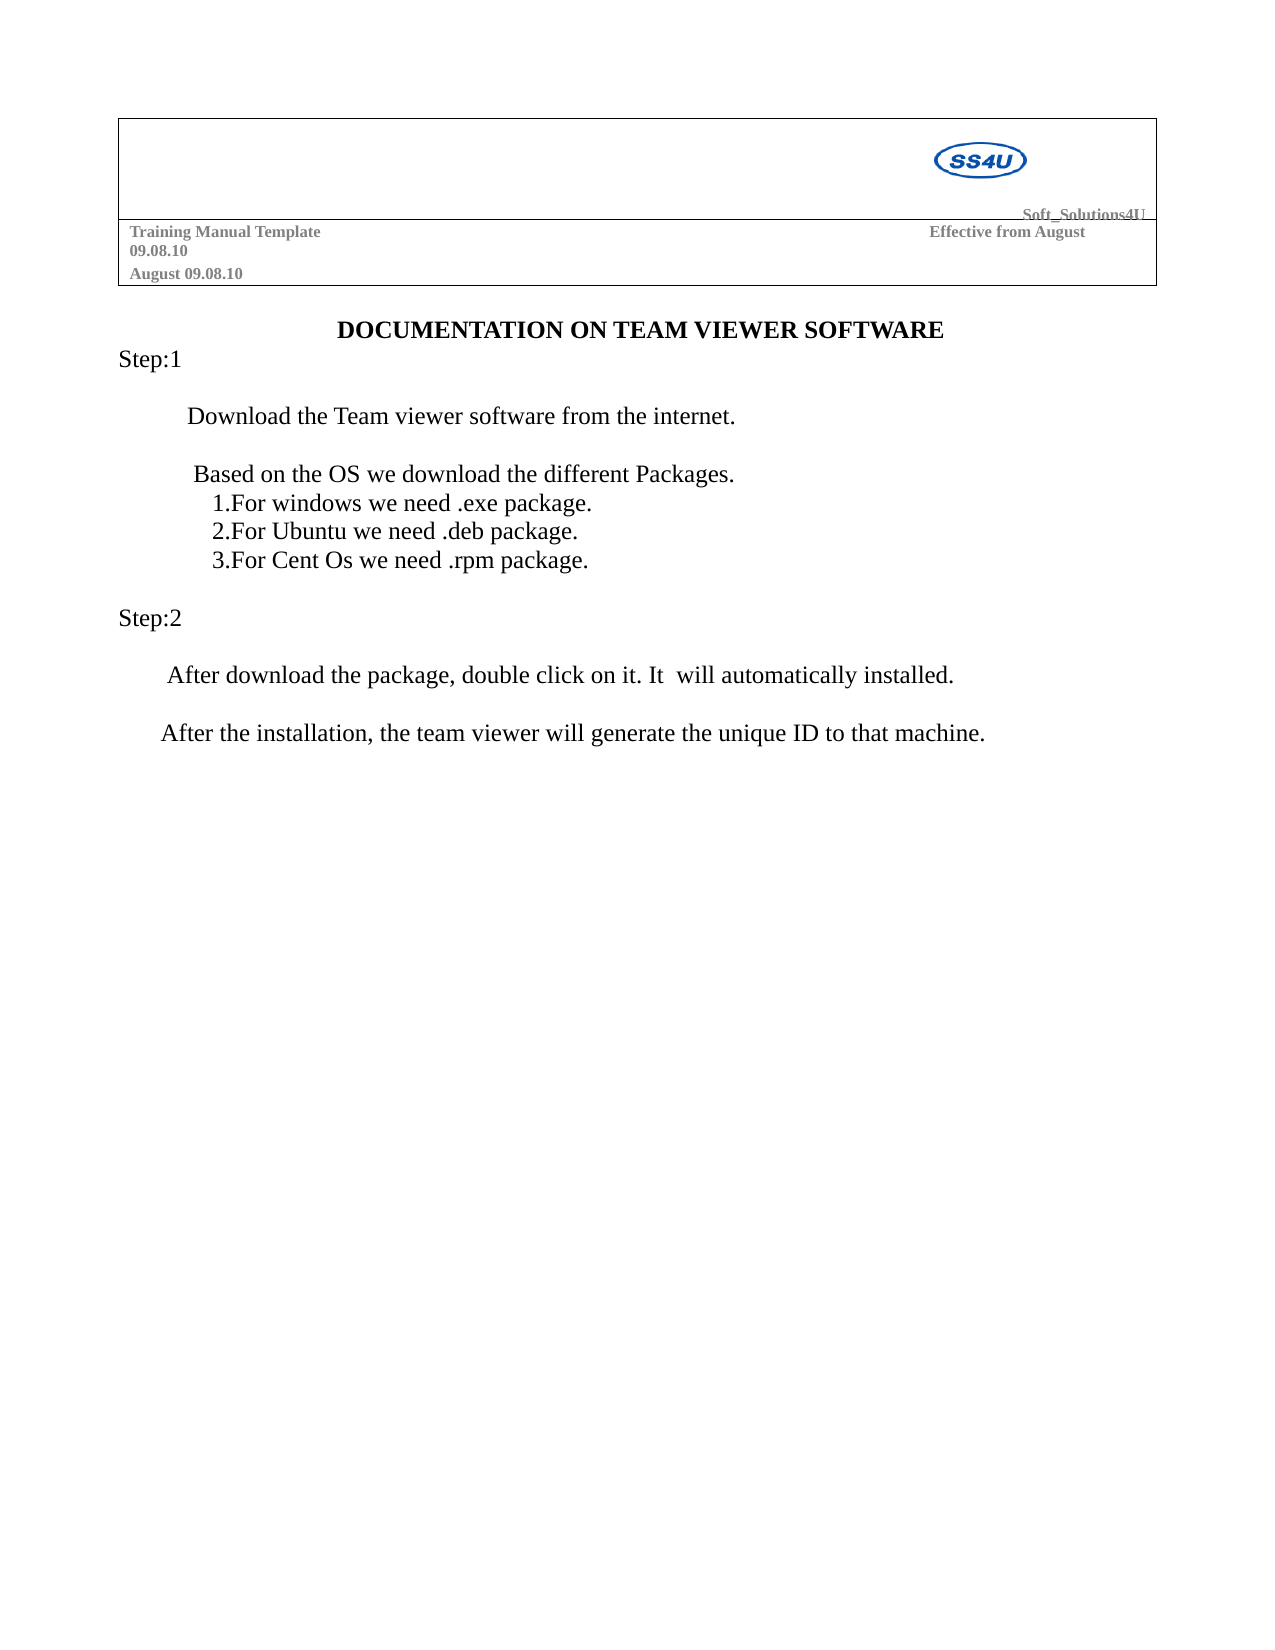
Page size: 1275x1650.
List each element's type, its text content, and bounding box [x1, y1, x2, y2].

text After the installation, the team viewer will generate the unique ID to that machine. [118, 718, 1157, 746]
text 1.For windows we need .exe package. [118, 488, 1157, 516]
text DOCUMENTATION ON TEAM VIEWER SOFTWARE [118, 315, 1157, 344]
table_cell Training Manual Template Effective from August 09.08.10 August 09.08.10 [119, 220, 1156, 285]
text 3.For Cent Os we need .rpm package. [118, 545, 1157, 574]
text 2.For Ubuntu we need .deb package. [118, 516, 1157, 545]
text Based on the OS we download the different Packages. [118, 459, 1157, 488]
text Step:1 [118, 344, 1157, 373]
text Step:2 [118, 603, 1157, 631]
text After download the package, double click on it. It will automatically installed. [118, 660, 1157, 689]
picture [925, 140, 1117, 179]
table_header Soft_Solutions4U Quality System Procedure [119, 119, 1156, 218]
text Download the Team viewer software from the internet. [118, 401, 1157, 430]
